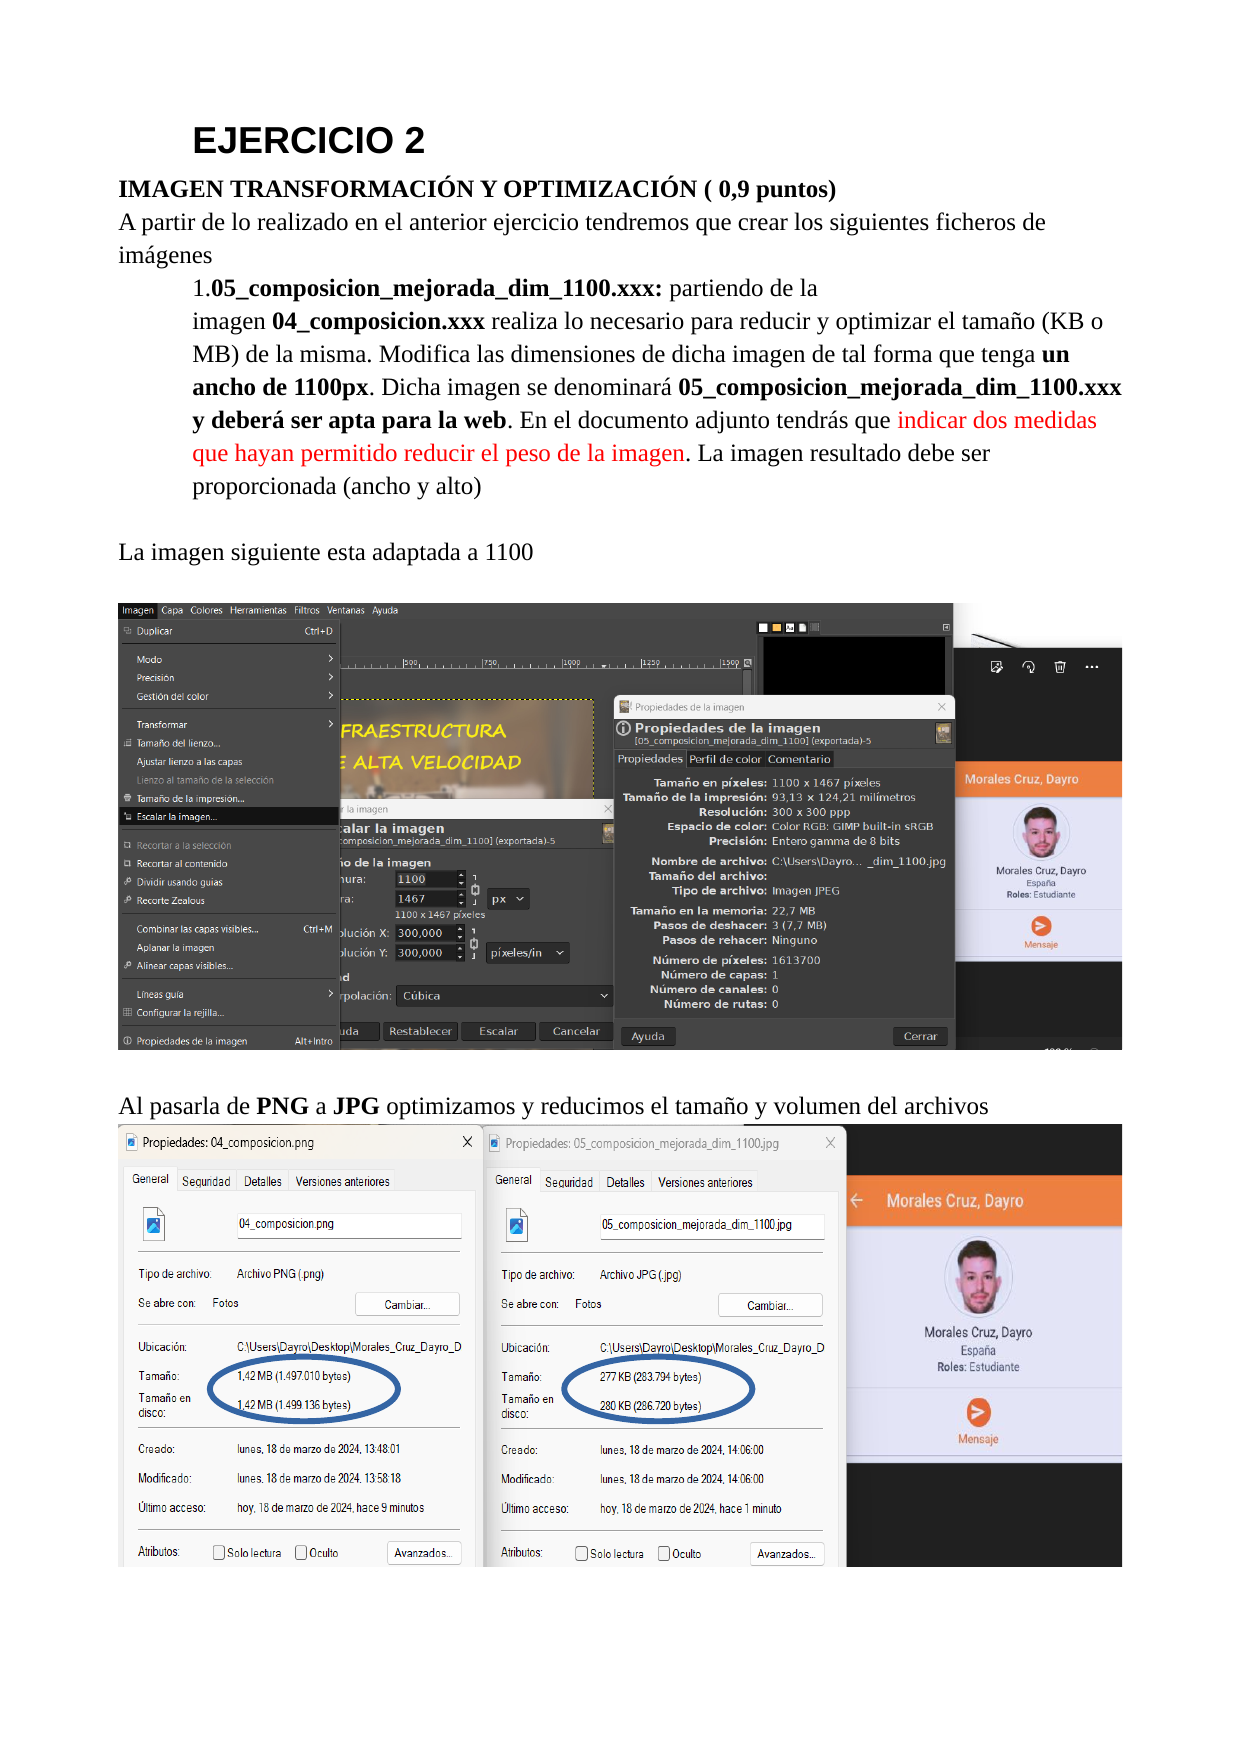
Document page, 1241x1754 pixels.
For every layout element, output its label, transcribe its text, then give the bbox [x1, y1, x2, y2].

picture [118, 603, 1123, 1050]
text IMAGEN TRANSFORMACIÓN Y OPTIMIZACIÓN ( 0,9 puntos) [118, 174, 1122, 202]
picture [118, 1124, 1123, 1567]
text A partir de lo realizado en el anterior ejercicio tendremos que crear los siguientes ficheros de imágenes [118, 207, 1122, 268]
text La imagen siguiente esta adaptada a 1100 [118, 537, 1122, 566]
text Al pasarla de PNG a JPG optimizamos y reducimos el tamaño y volumen del archivos [118, 1091, 1122, 1120]
list 05_composicion_mejorada_dim_1100.xxx: partiendo de la imagen 04_composicion.xxx realiza lo necesario para reducir y optimizar el tamaño (KB o MB) de la misma. Modifica las dimensiones de dicha imagen de tal forma que tenga un ancho de 1100px. Dicha imagen se denominará 05_composicion_mejorada_dim_1100.xxx y deberá ser apta para la web. En el documento adjunto tendrás que indicar dos medidas que hayan permitido reducir el peso de la imagen. La imagen resultado debe ser proporcionada (ancho y alto) [118, 273, 1122, 500]
subtitle EJERCICIO 2 [118, 118, 1122, 161]
